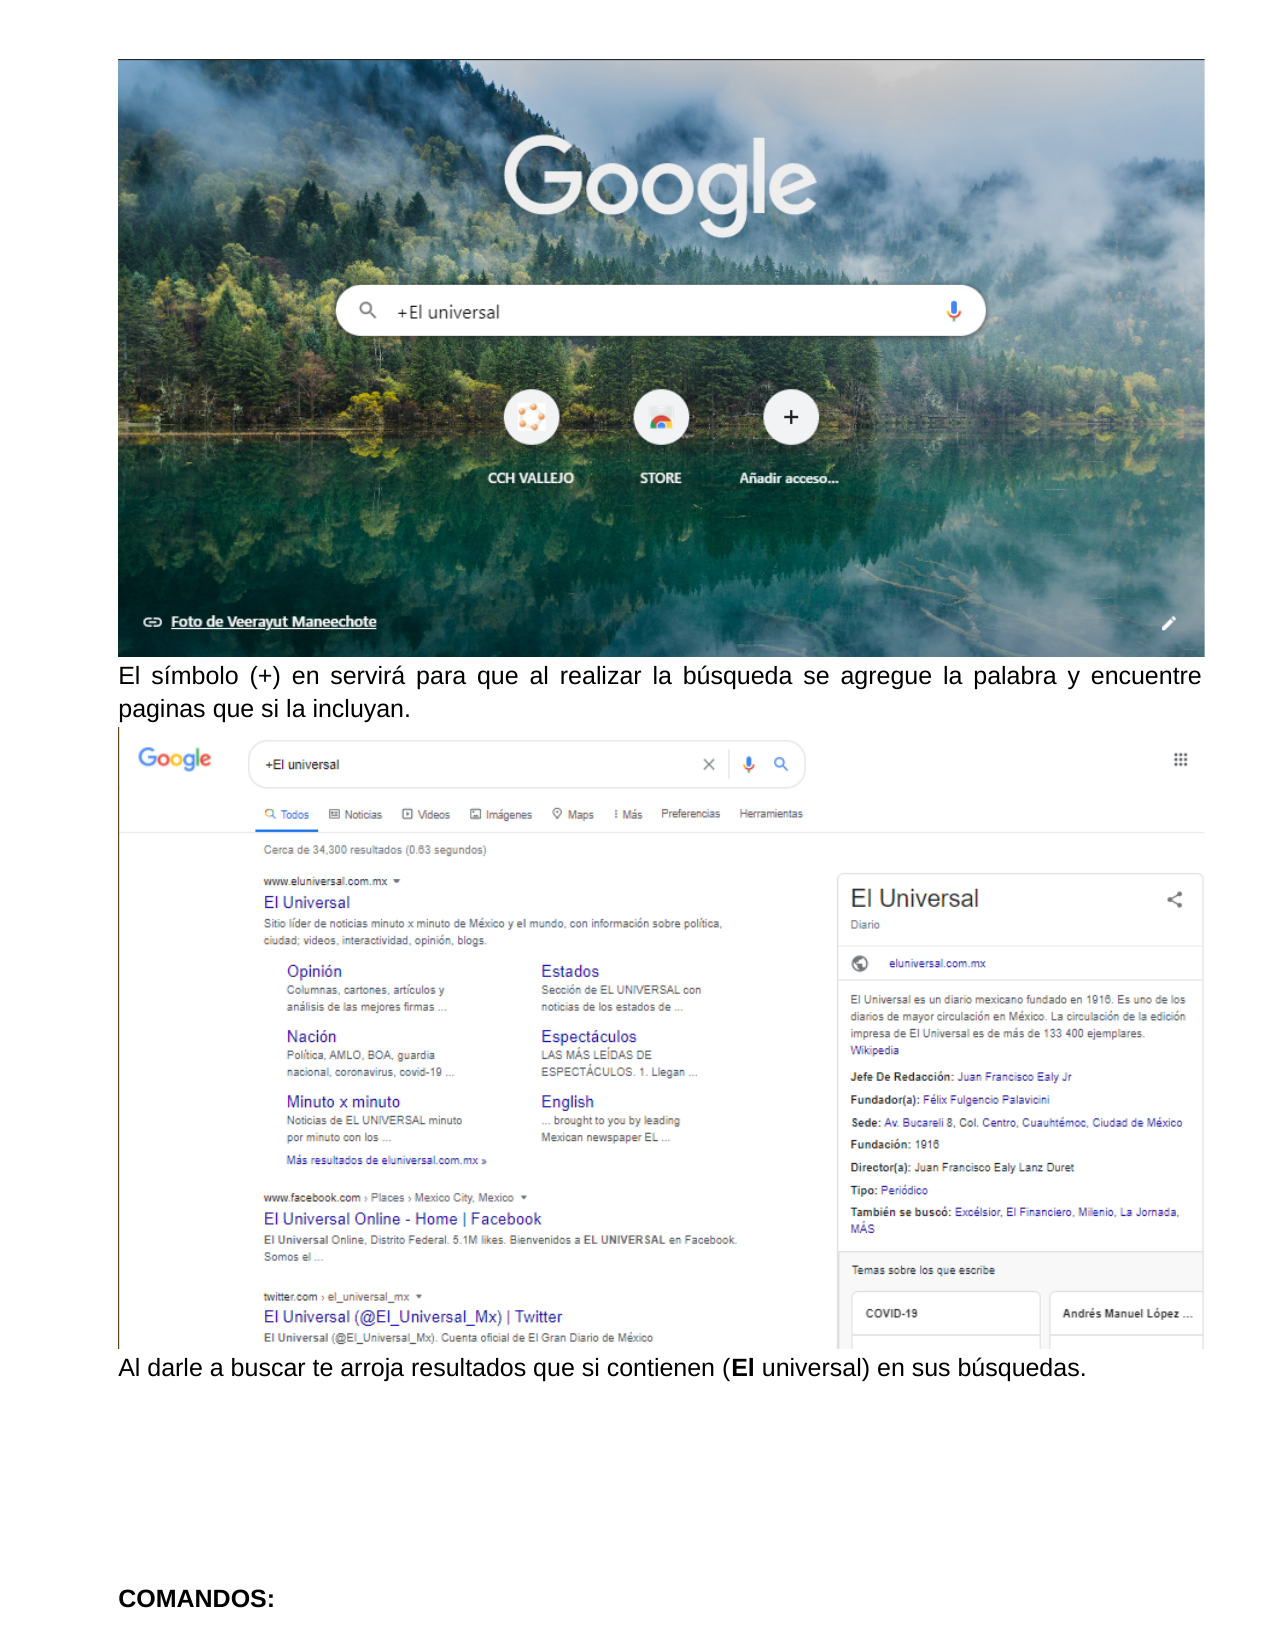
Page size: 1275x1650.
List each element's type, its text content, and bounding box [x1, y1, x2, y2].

text Al darle a buscar te arroja resultados que si contienen (El universal) en sus búsquedas. [118, 1353, 1205, 1381]
text El símbolo (+) en servirá para que al realizar la búsqueda se agregue la palabra y encuentre paginas que si la incluyan. [118, 661, 1205, 723]
text COMANDOS: [118, 1584, 1205, 1612]
